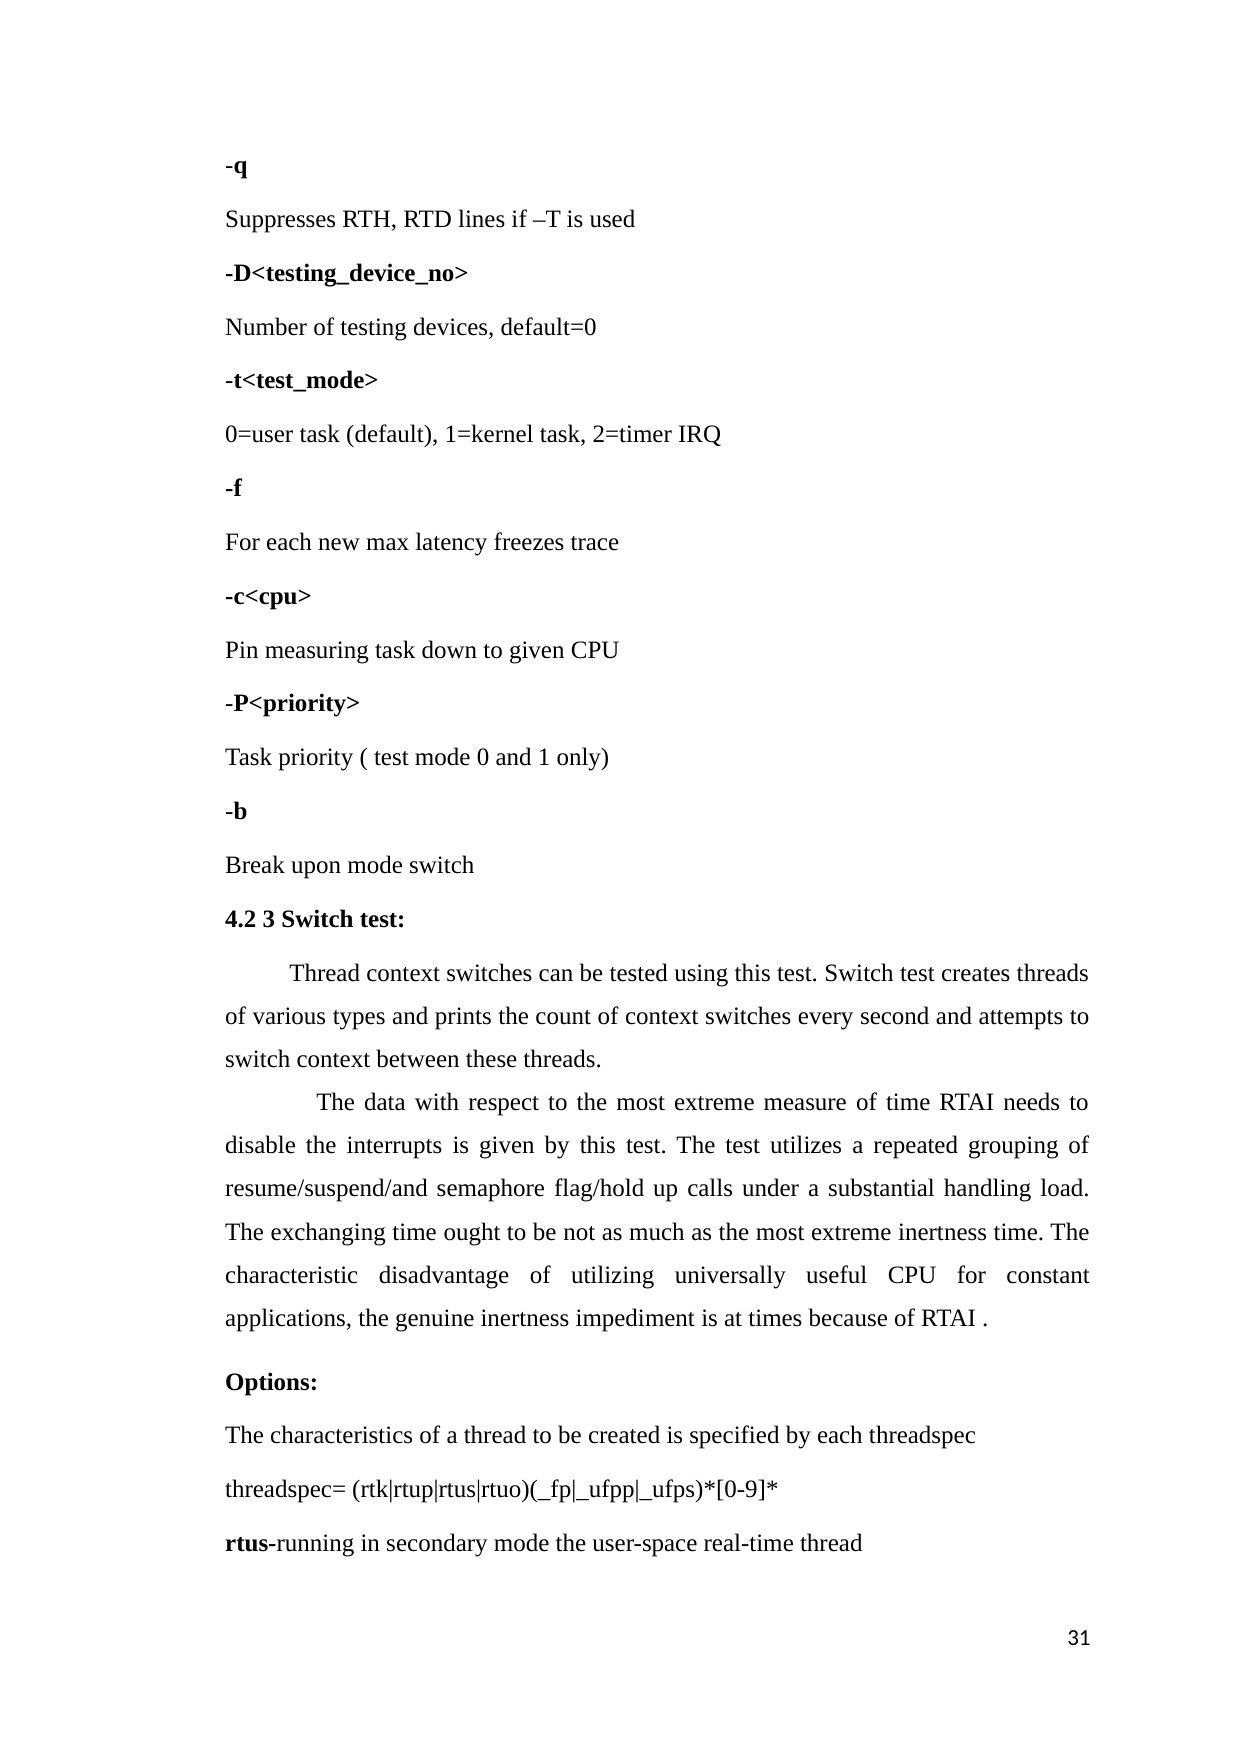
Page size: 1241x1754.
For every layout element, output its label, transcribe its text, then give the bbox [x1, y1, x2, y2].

text -P<priority> [225, 688, 1090, 717]
text The data with respect to the most extreme measure of time RTAI needs to disable the interrupts is given by this test. The test utilizes a repeated grouping of resume/suspend/and semaphore flag/hold up calls under a substantial handling load. The exchanging time ought to be not as much as the most extreme inertness time. The characteristic disadvantage of utilizing universally useful CPU for constant applications, the genuine inertness impediment is at times because of RTAI . [225, 1087, 1090, 1332]
subtitle The characteristics of a thread to be created is specified by each threadspec [225, 1421, 1090, 1449]
subtitle Break upon mode switch [225, 850, 1090, 879]
text rtus-running in secondary mode the user-space real-time thread [225, 1528, 1090, 1557]
subtitle For each new max latency freezes trace [225, 527, 1090, 556]
subtitle -t<test_mode> [225, 365, 1090, 394]
subtitle 0=user task (default), 1=kernel task, 2=timer IRQ [225, 419, 1090, 448]
text threadspec= (rtk|rtup|rtus|rtuo)(_fp|_ufpp|_ufps)*[0-9]* [225, 1474, 1090, 1503]
subtitle Suppresses RTH, RTD lines if –T is used [225, 204, 1090, 233]
text -b [225, 796, 1090, 825]
text Thread context switches can be tested using this test. Switch test creates threads of various types and prints the count of context switches every second and attempts to switch context between these threads. [225, 958, 1090, 1073]
text -D<testing_device_no> [225, 258, 1090, 286]
subtitle 4.2 3 Switch test: [225, 904, 1090, 933]
text -f [225, 473, 1090, 502]
text Task priority ( test mode 0 and 1 only) [225, 742, 1090, 771]
subtitle Options: [225, 1367, 1090, 1396]
text -c<cpu> [225, 581, 1090, 609]
text -q [225, 150, 1090, 179]
subtitle Pin measuring task down to given CPU [225, 635, 1090, 663]
subtitle Number of testing devices, default=0 [225, 312, 1090, 340]
